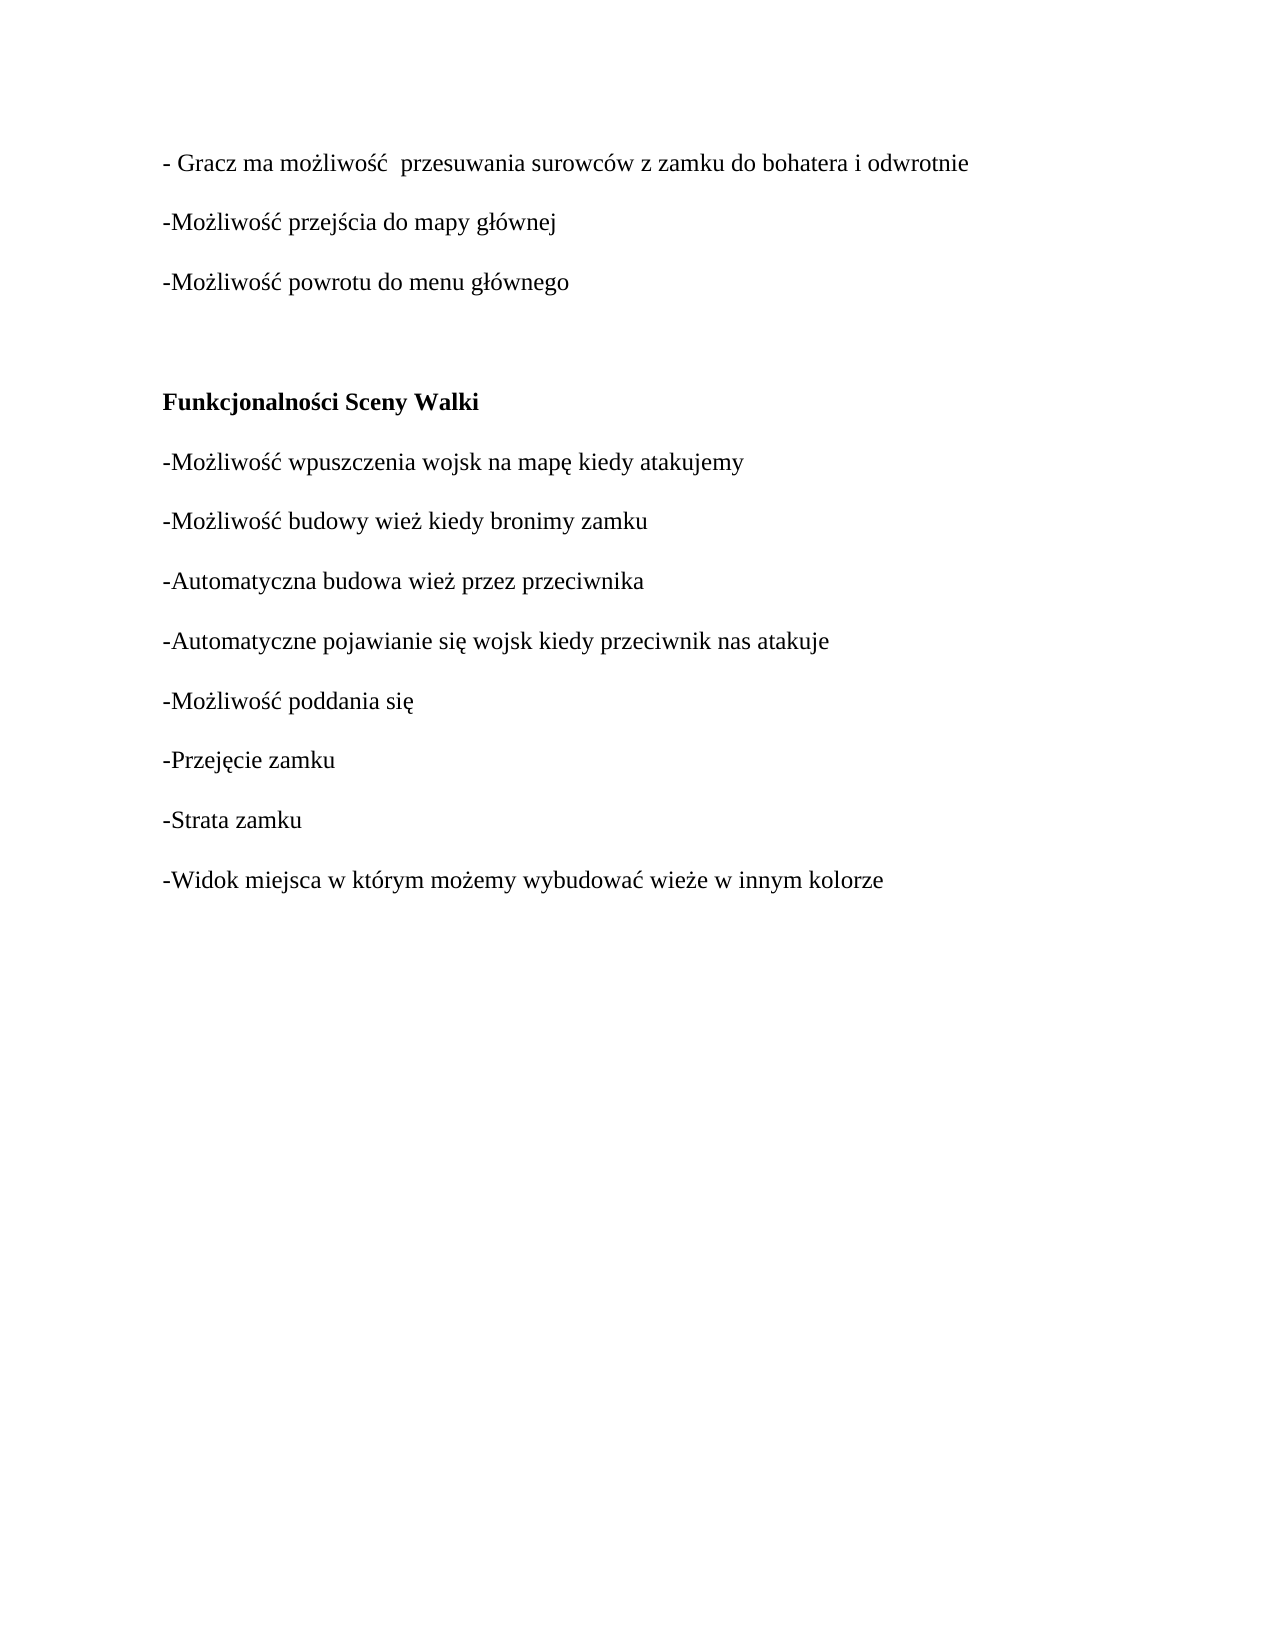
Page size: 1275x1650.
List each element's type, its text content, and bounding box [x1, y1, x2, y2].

text -Możliwość wpuszczenia wojsk na mapę kiedy atakujemy [162, 447, 1127, 475]
text Funkcjonalności Sceny Walki [162, 387, 1127, 416]
text -Automatyczne pojawianie się wojsk kiedy przeciwnik nas atakuje [162, 626, 1127, 655]
text -Możliwość powrotu do menu głównego [162, 267, 1127, 296]
text - Gracz ma możliwość przesuwania surowców z zamku do bohatera i odwrotnie [162, 148, 1127, 176]
text -Możliwość przejścia do mapy głównej [162, 207, 1127, 236]
text -Automatyczna budowa wież przez przeciwnika [162, 566, 1127, 595]
text -Przejęcie zamku [162, 746, 1127, 774]
text -Strata zamku [162, 805, 1127, 834]
text -Możliwość poddania się [162, 686, 1127, 714]
text -Widok miejsca w którym możemy wybudować wieże w innym kolorze [162, 865, 1127, 894]
text -Możliwość budowy wież kiedy bronimy zamku [162, 506, 1127, 535]
